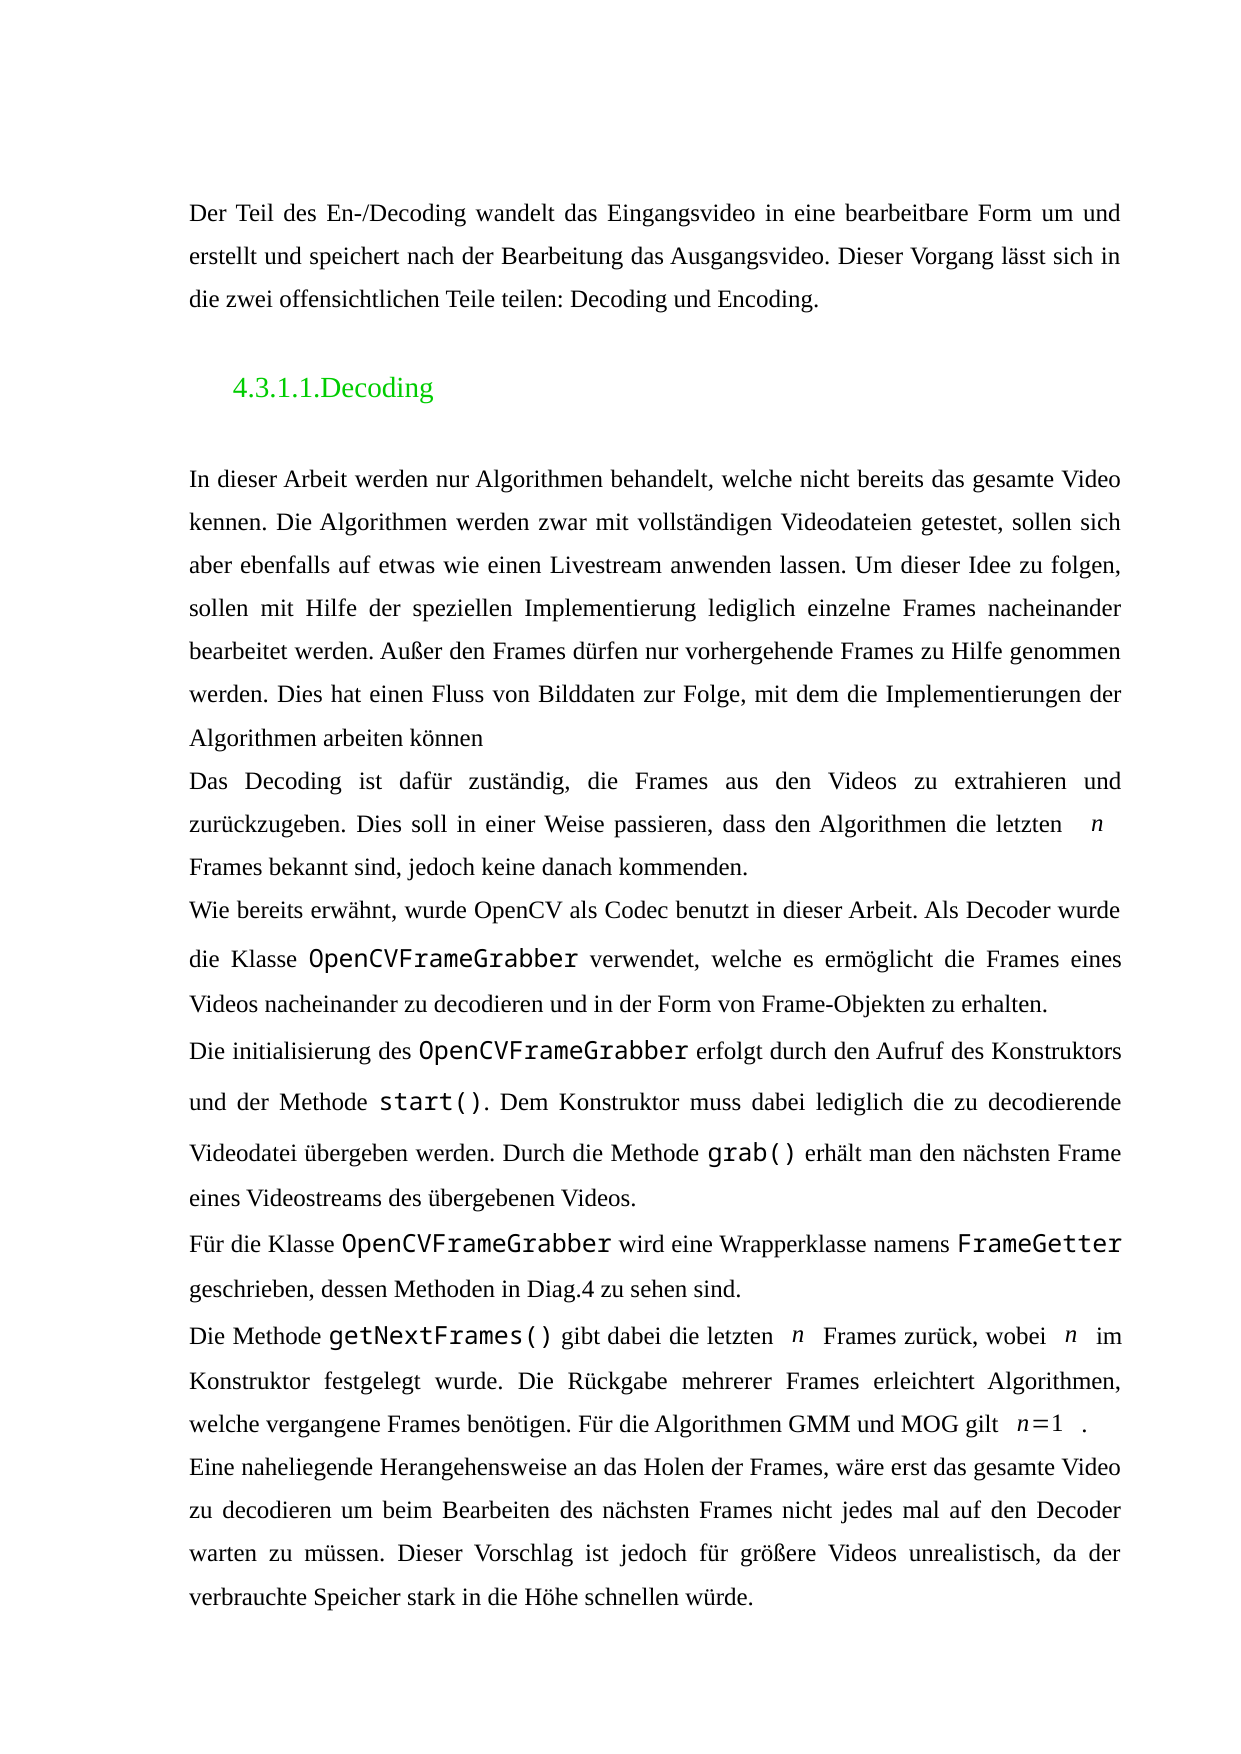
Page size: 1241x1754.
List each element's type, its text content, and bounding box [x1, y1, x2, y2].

text 4.3.1.1.Decoding [189, 370, 1122, 404]
text Für die Klasse OpenCVFrameGrabber wird eine Wrapperklasse namens FrameGetter geschrieben, dessen Methoden in Diag.4 zu sehen sind. [189, 1226, 1122, 1303]
text Das Decoding ist dafür zuständig, die Frames aus den Videos zu extrahieren und zurückzugeben. Dies soll in einer Weise passieren, dass den Algorithmen die letzten Frames bekannt sind, jedoch keine danach kommenden. [189, 766, 1122, 881]
text Der Teil des En-/Decoding wandelt das Eingangsvideo in eine bearbeitbare Form um und erstellt und speichert nach der Bearbeitung das Ausgangsvideo. Dieser Vorgang lässt sich in die zwei offensichtlichen Teile teilen: Decoding und Encoding. [189, 198, 1122, 313]
text Wie bereits erwähnt, wurde OpenCV als Codec benutzt in dieser Arbeit. Als Decoder wurde die Klasse OpenCVFrameGrabber verwendet, welche es ermöglicht die Frames eines Videos nacheinander zu decodieren und in der Form von Frame-Objekten zu erhalten. [189, 895, 1122, 1018]
text Eine naheliegende Herangehensweise an das Holen der Frames, wäre erst das gesamte Video zu decodieren um beim Bearbeiten des nächsten Frames nicht jedes mal auf den Decoder warten zu müssen. Dieser Vorschlag ist jedoch für größere Videos unrealistisch, da der verbrauchte Speicher stark in die Höhe schnellen würde. [189, 1452, 1122, 1610]
text In dieser Arbeit werden nur Algorithmen behandelt, welche nicht bereits das gesamte Video kennen. Die Algorithmen werden zwar mit vollständigen Videodateien getestet, sollen sich aber ebenfalls auf etwas wie einen Livestream anwenden lassen. Um dieser Idee zu folgen, sollen mit Hilfe der speziellen Implementierung lediglich einzelne Frames nacheinander bearbeitet werden. Außer den Frames dürfen nur vorhergehende Frames zu Hilfe genommen werden. Dies hat einen Fluss von Bilddaten zur Folge, mit dem die Implementierungen der Algorithmen arbeiten können [189, 464, 1122, 751]
text Die Methode getNextFrames() gibt dabei die letztenFrames zurück, wobeiim Konstruktor festgelegt wurde. Die Rückgabe mehrerer Frames erleichtert Algorithmen, welche vergangene Frames benötigen. Für die Algorithmen GMM und MOG gilt. [189, 1318, 1122, 1438]
text Die initialisierung des OpenCVFrameGrabber erfolgt durch den Aufruf des Konstruktors und der Methode start(). Dem Konstruktor muss dabei lediglich die zu decodierende Videodatei übergeben werden. Durch die Methode grab() erhält man den nächsten Frame eines Videostreams des übergebenen Videos. [189, 1032, 1122, 1212]
